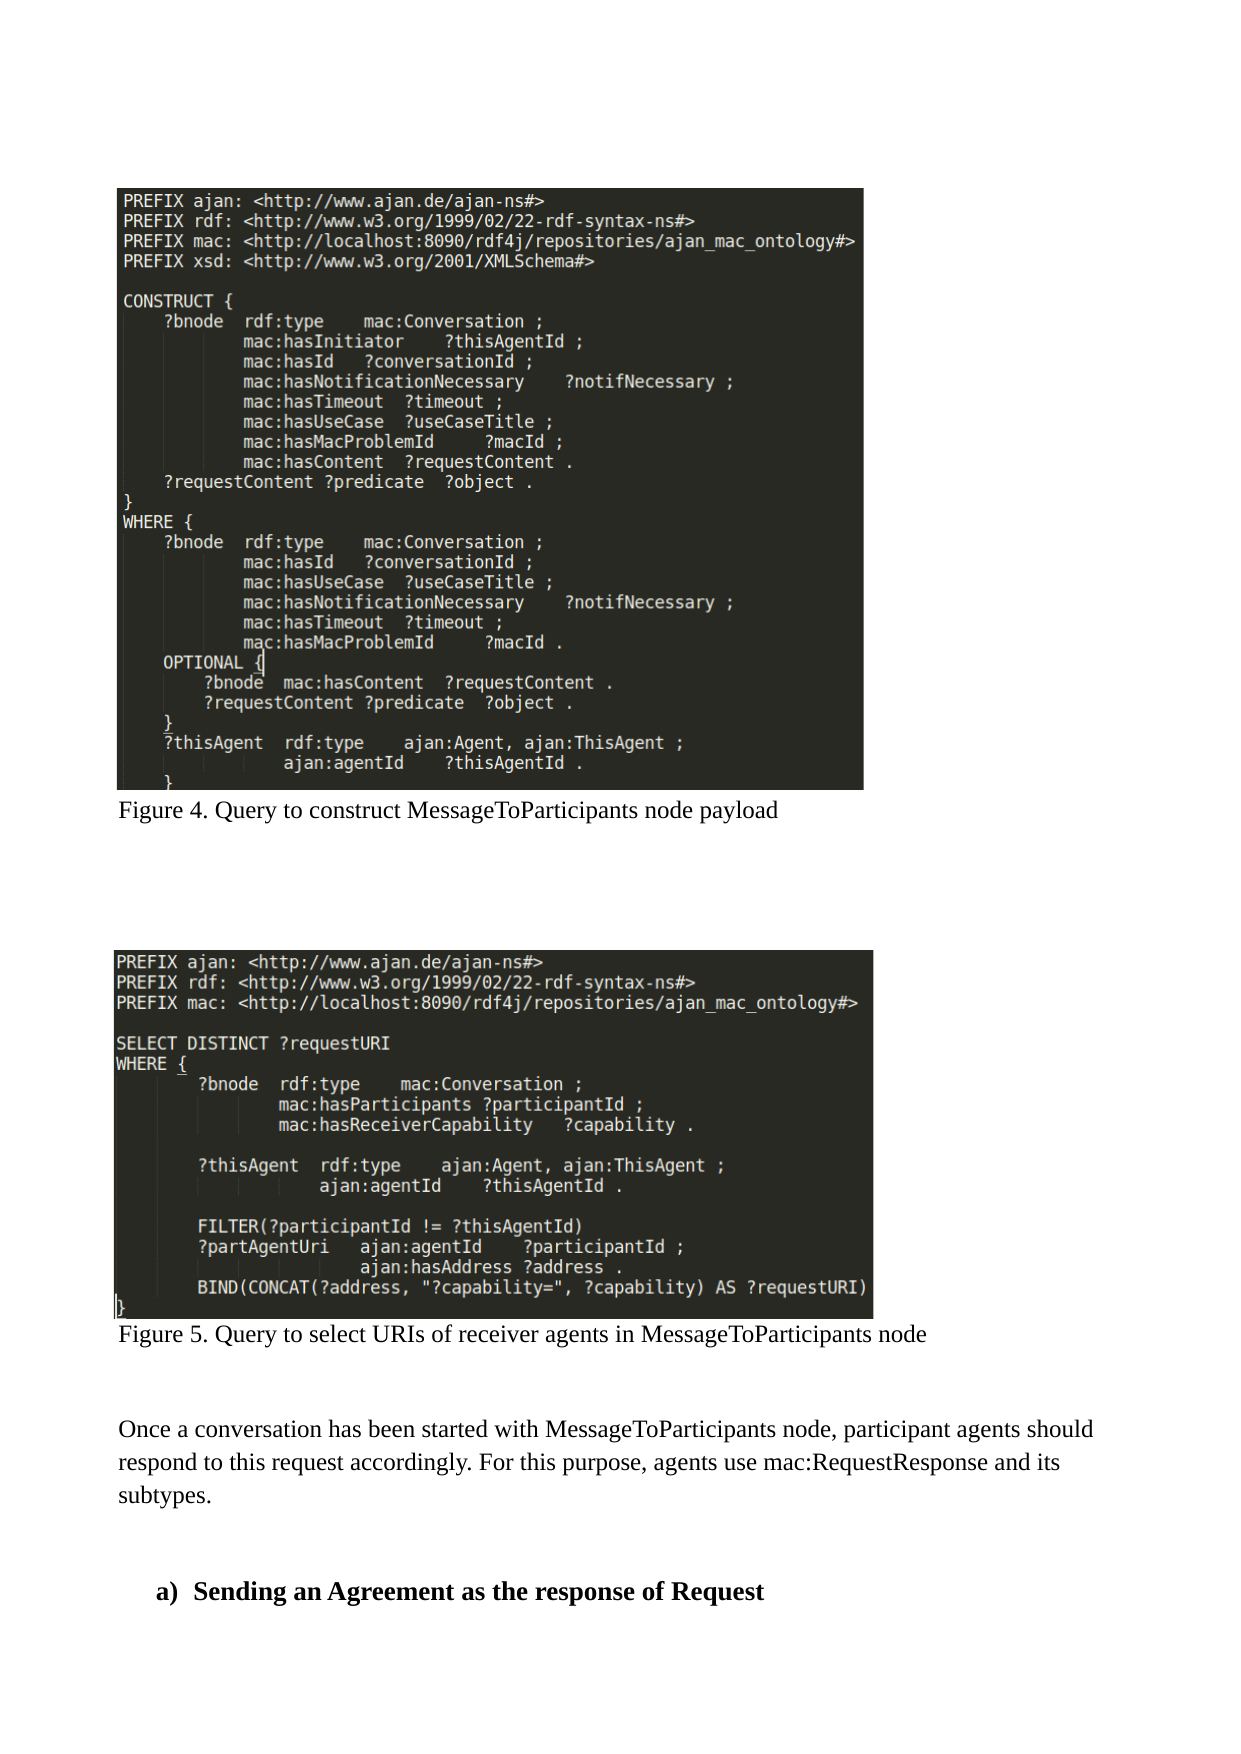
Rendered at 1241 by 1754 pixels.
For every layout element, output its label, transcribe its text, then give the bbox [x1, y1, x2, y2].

picture [116, 188, 864, 790]
text Once a conversation has been started with MessageToParticipants node, participant agents should respond to this request accordingly. For this purpose, agents use mac:RequestResponse and its subtypes. [118, 1414, 1122, 1509]
list Sending an Agreement as the response of Request [156, 1575, 1122, 1606]
picture [113, 950, 874, 1319]
text Figure 4. Query to construct MessageToParticipants node payload [118, 795, 1122, 824]
text Figure 5. Query to select URIs of receiver agents in MessageToParticipants node [118, 1319, 1122, 1348]
